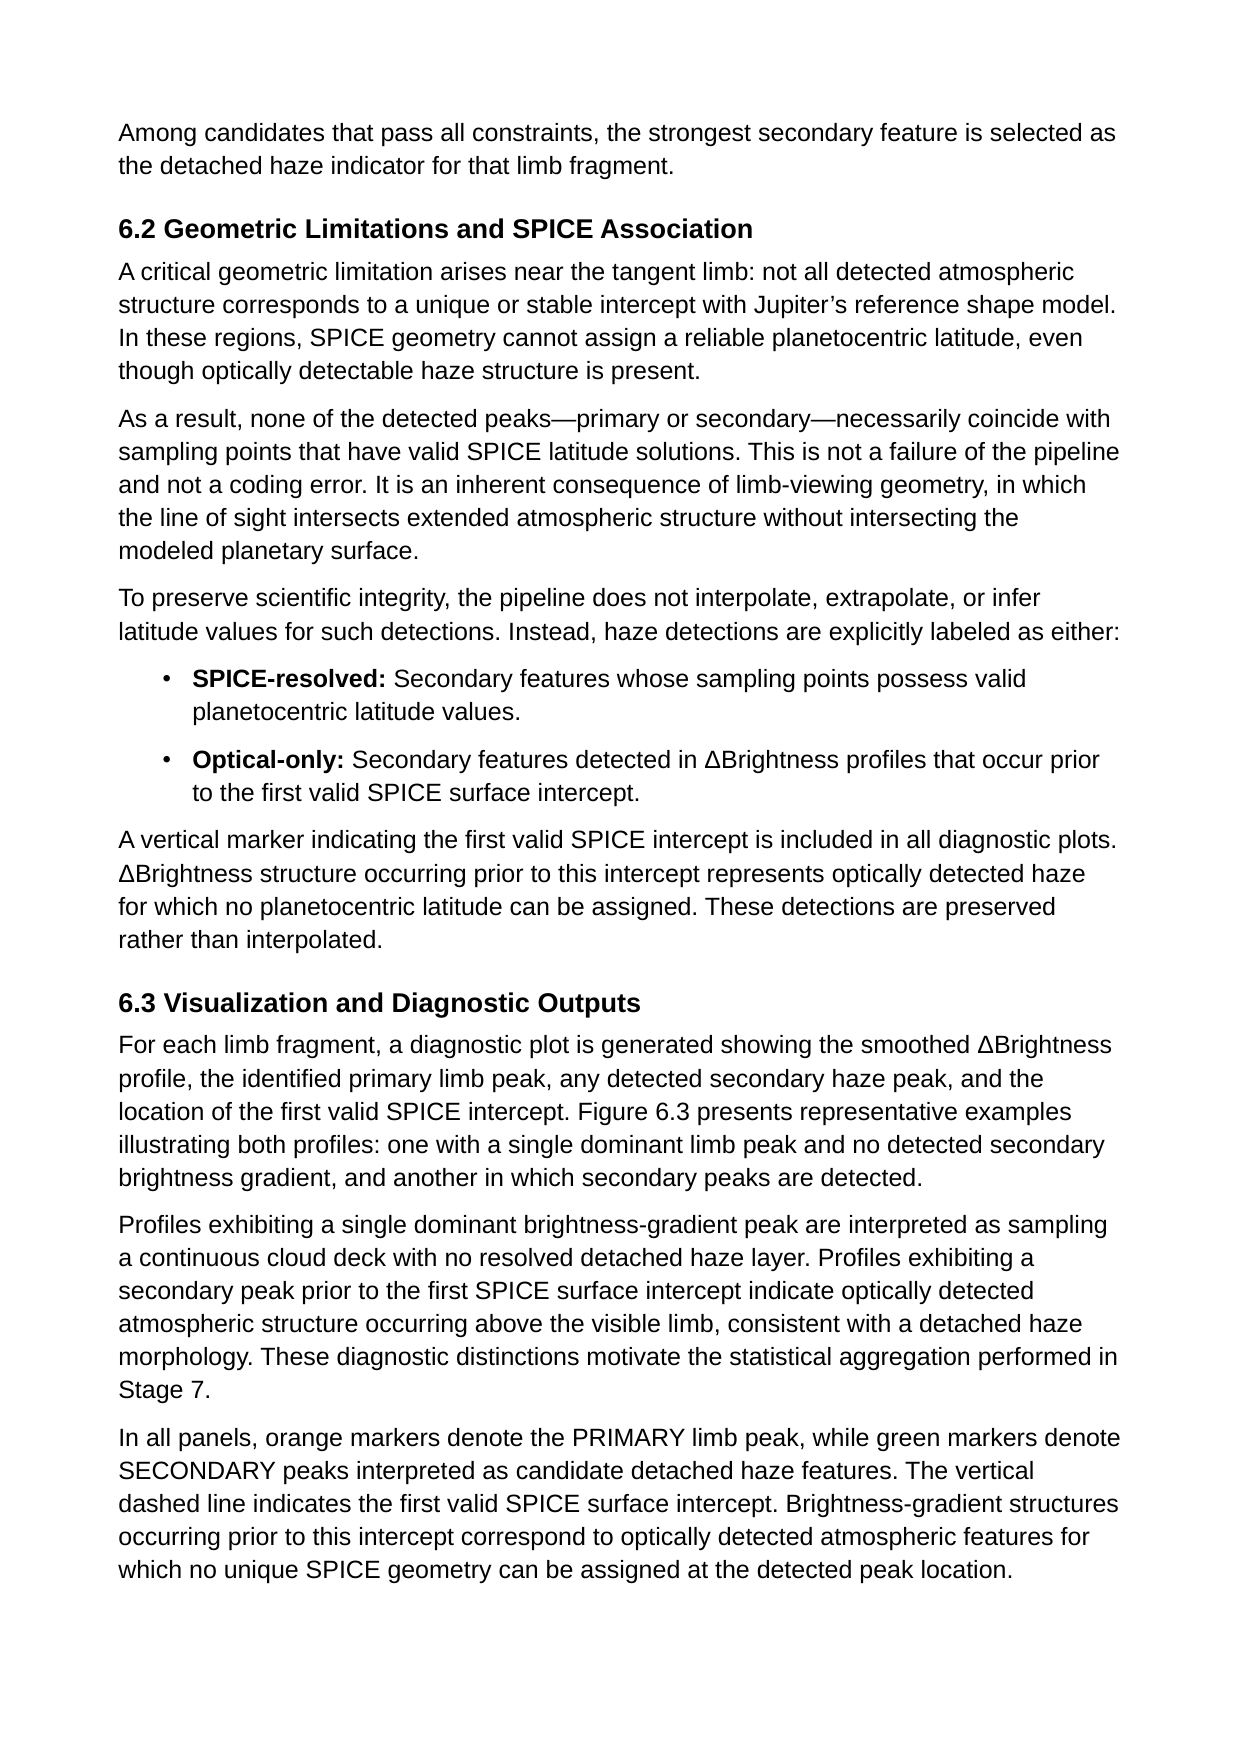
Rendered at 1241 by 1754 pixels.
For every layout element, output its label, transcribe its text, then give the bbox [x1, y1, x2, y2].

text In all panels, orange markers denote the PRIMARY limb peak, while green markers denote SECONDARY peaks interpreted as candidate detached haze features. The vertical dashed line indicates the first valid SPICE surface intercept. Brightness-gradient structures occurring prior to this intercept correspond to optically detected atmospheric features for which no unique SPICE geometry can be assigned at the detected peak location. [118, 1423, 1122, 1584]
text A vertical marker indicating the first valid SPICE intercept is included in all diagnostic plots. ΔBrightness structure occurring prior to this intercept represents optically detected haze for which no planetocentric latitude can be assigned. These detections are preserved rather than interpolated. [118, 826, 1122, 953]
list Optical-only: Secondary features detected in ΔBrightness profiles that occur prior to the first valid SPICE surface intercept. [162, 745, 1122, 807]
text Profiles exhibiting a single dominant brightness-gradient peak are interpreted as sampling a continuous cloud deck with no resolved detached haze layer. Profiles exhibiting a secondary peak prior to the first SPICE surface intercept indicate optically detected atmospheric structure occurring above the visible limb, consistent with a detached haze morphology. These diagnostic distinctions motivate the statistical aggregation performed in Stage 7. [118, 1210, 1122, 1404]
list SPICE-resolved: Secondary features whose sampling points possess valid planetocentric latitude values. [162, 664, 1122, 726]
text Among candidates that pass all constraints, the strongest secondary feature is selected as the detached haze indicator for that limb fragment. [118, 118, 1122, 180]
text As a result, none of the detected peaks—primary or secondary—necessarily coincide with sampling points that have valid SPICE latitude solutions. This is not a failure of the pipeline and not a coding error. It is an inherent consequence of limb-viewing geometry, in which the line of sight intersects extended atmospheric structure without intersecting the modeled planetary surface. [118, 404, 1122, 564]
subtitle 6.2 Geometric Limitations and SPICE Association [118, 213, 1122, 244]
subtitle 6.3 Visualization and Diagnostic Outputs [118, 987, 1122, 1018]
text For each limb fragment, a diagnostic plot is generated showing the smoothed ΔBrightness profile, the identified primary limb peak, any detected secondary haze peak, and the location of the first valid SPICE intercept. Figure 6.3 presents representative examples illustrating both profiles: one with a single dominant limb peak and no detected secondary brightness gradient, and another in which secondary peaks are detected. [118, 1031, 1122, 1191]
text A critical geometric limitation arises near the tangent limb: not all detected atmospheric structure corresponds to a unique or stable intercept with Jupiter’s reference shape model. In these regions, SPICE geometry cannot assign a reliable planetocentric latitude, even though optically detectable haze structure is present. [118, 257, 1122, 385]
text To preserve scientific integrity, the pipeline does not interpolate, extrapolate, or infer latitude values for such detections. Instead, haze detections are explicitly labeled as either: [118, 583, 1122, 645]
